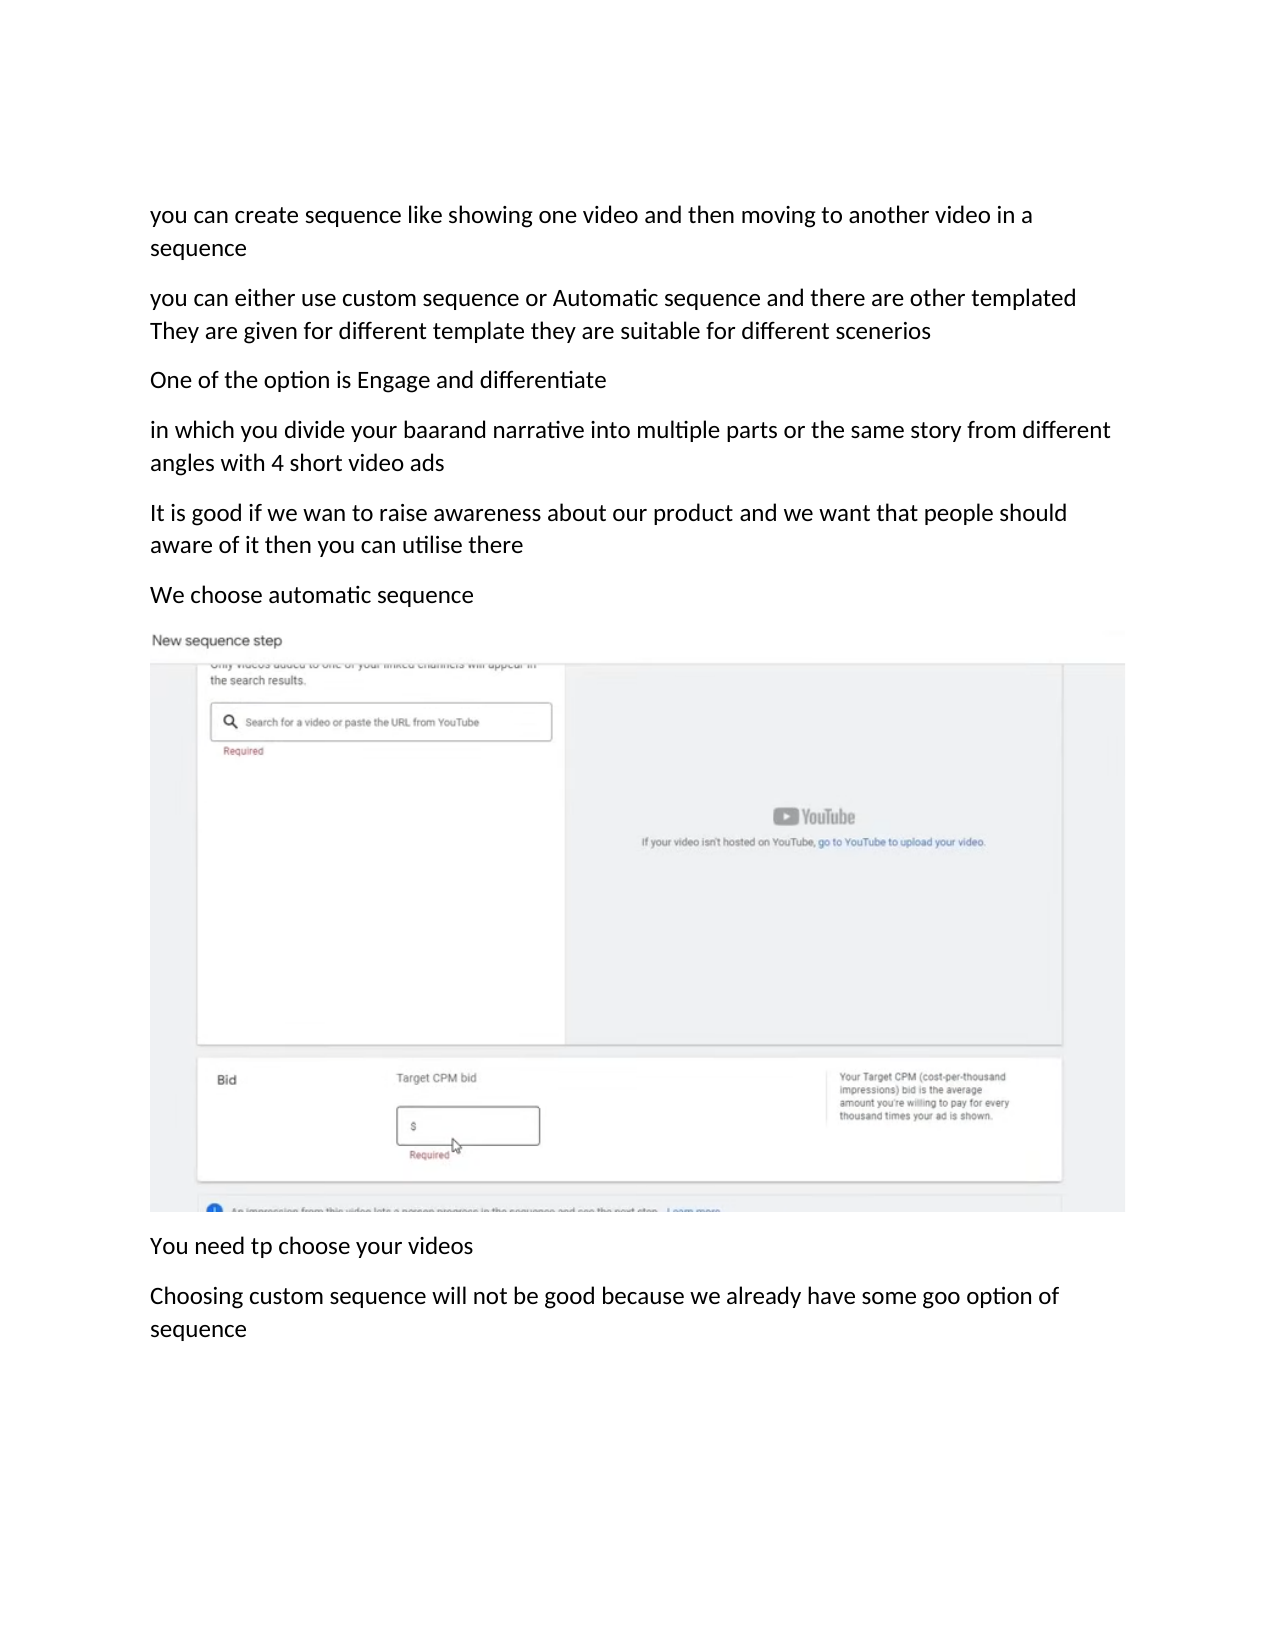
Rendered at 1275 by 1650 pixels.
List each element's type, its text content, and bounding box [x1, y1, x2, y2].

text You need tp choose your videos [150, 1230, 1125, 1261]
text We choose automatic sequence [150, 579, 1125, 610]
text in which you divide your baarand narrative into multiple parts or the same story from different angles with 4 short video ads [150, 414, 1125, 478]
picture [150, 628, 1125, 1212]
text you can either use custom sequence or Automatic sequence and there are other templated They are given for different template they are suitable for different scenerios [150, 282, 1125, 346]
text you can create sequence like showing one video and then moving to another video in a sequence [150, 199, 1125, 263]
text One of the option is Engage and differentiate [150, 364, 1125, 395]
text It is good if we wan to raise awareness about our product and we want that people should aware of it then you can utilise there [150, 497, 1125, 560]
text Choosing custom sequence will not be good because we already have some goo option of sequence [150, 1280, 1125, 1343]
